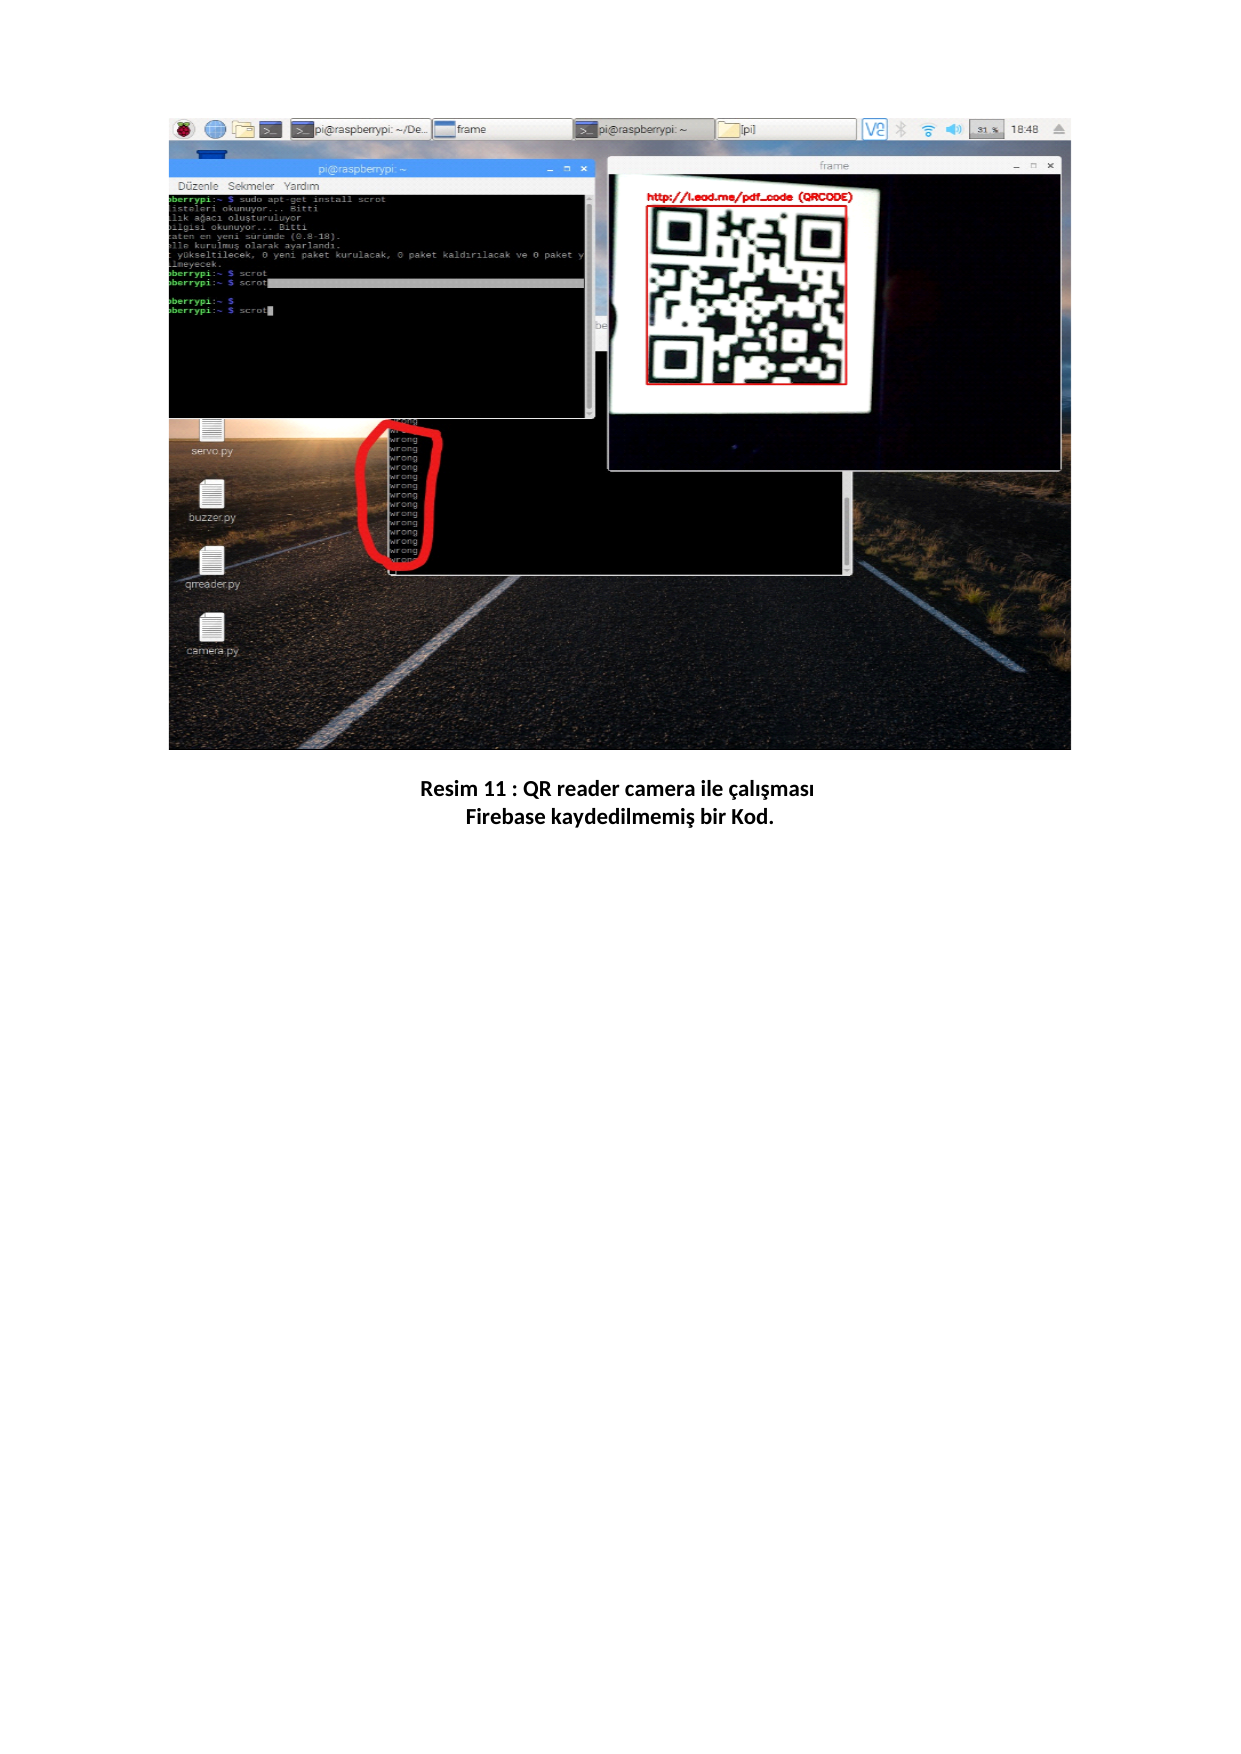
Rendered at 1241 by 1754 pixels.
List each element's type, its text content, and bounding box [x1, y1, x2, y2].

text Resim 11 : QR reader camera ile çalışması [118, 774, 1122, 802]
text Firebase kaydedilmemiş bir Kod. [118, 802, 1122, 830]
